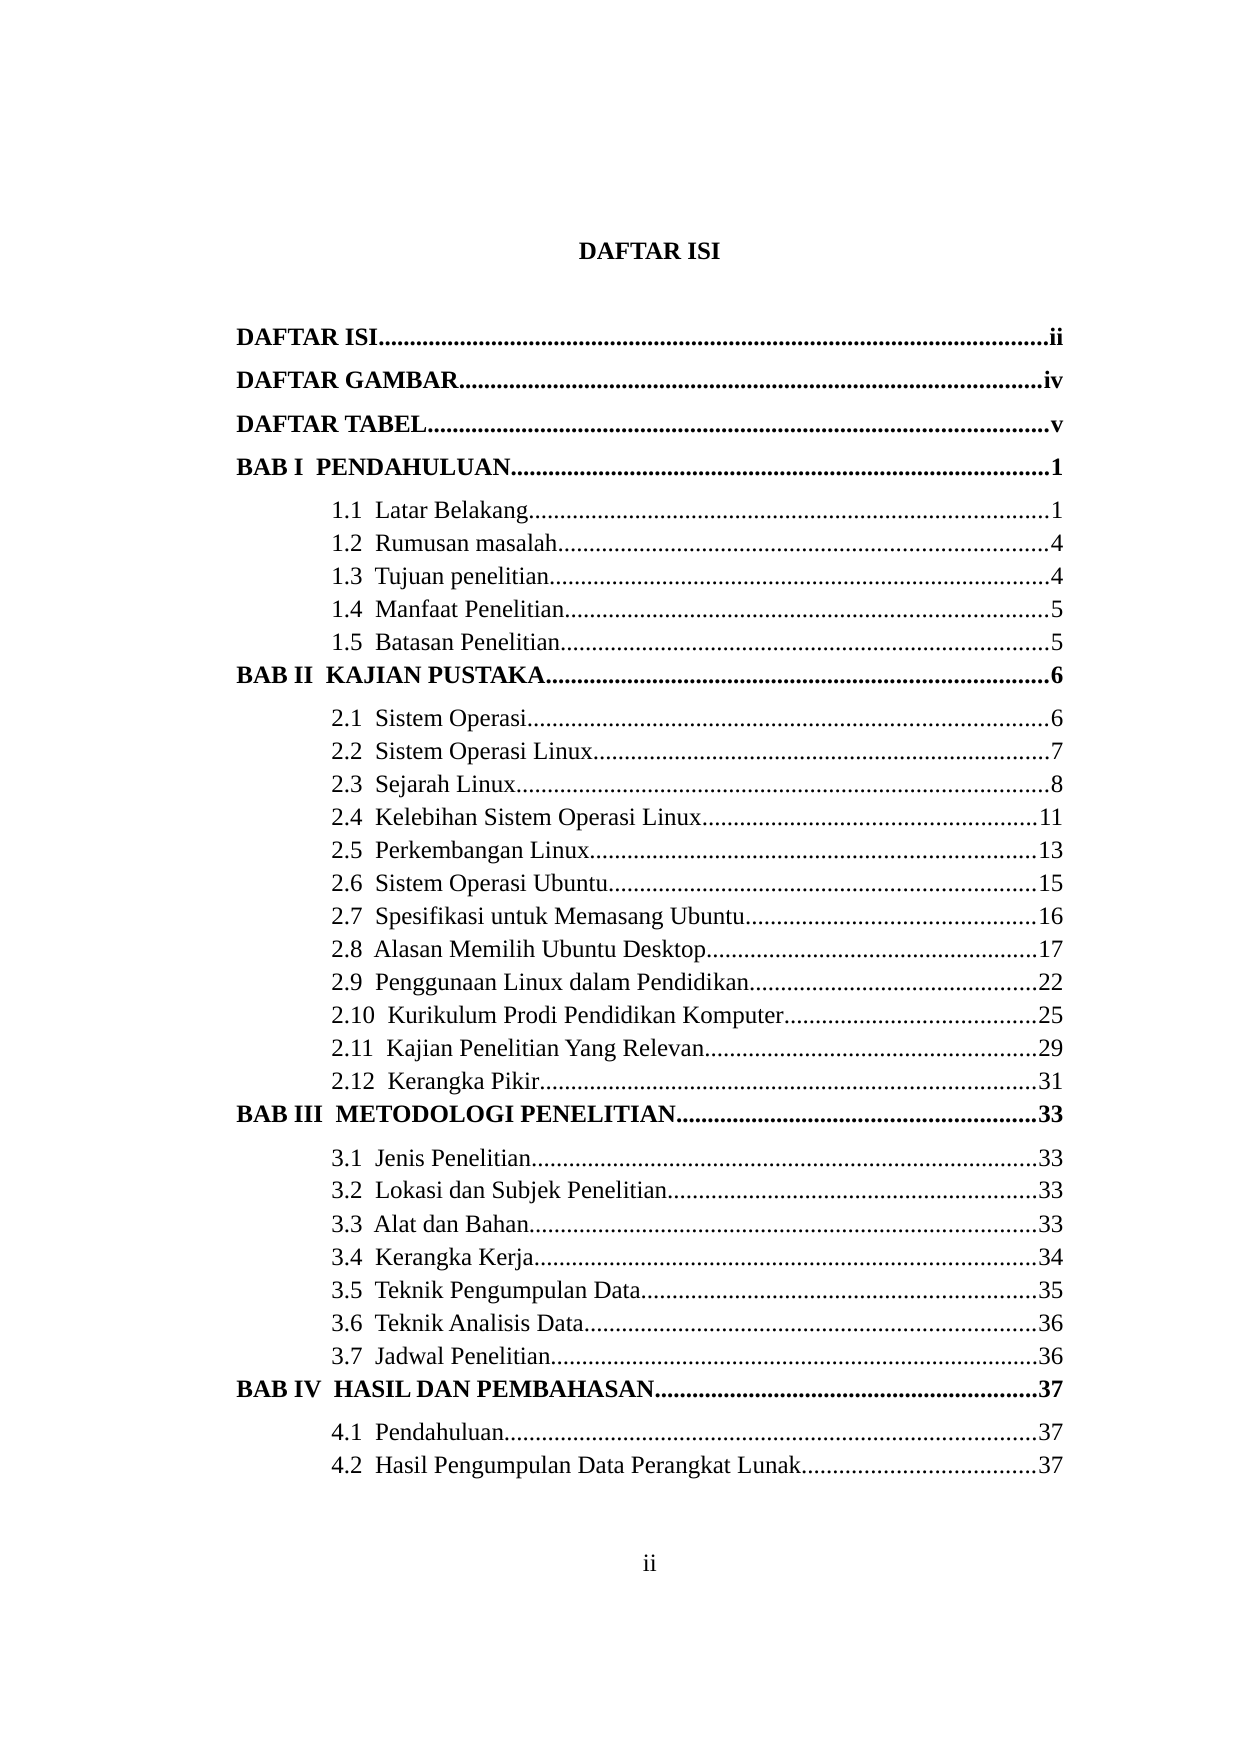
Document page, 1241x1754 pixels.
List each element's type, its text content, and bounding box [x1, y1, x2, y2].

text 2.9 Penggunaan Linux dalam Pendidikan 22 [325, 967, 1063, 996]
text 2.1 Sistem Operasi 6 [325, 703, 1063, 732]
text 3.6 Teknik Analisis Data 36 [325, 1308, 1063, 1336]
text 2.3 Sejarah Linux 8 [325, 769, 1063, 798]
text 3.2 Lokasi dan Subjek Penelitian 33 [325, 1176, 1063, 1204]
text DAFTAR GAMBAR iv [236, 366, 1063, 394]
text 2.10 Kurikulum Prodi Pendidikan Komputer 25 [325, 1000, 1063, 1029]
text 1.3 Tujuan penelitian 4 [325, 561, 1063, 590]
text 4.2 Hasil Pengumpulan Data Perangkat Lunak 37 [325, 1450, 1063, 1479]
text BAB I PENDAHULUAN 1 [236, 452, 1063, 481]
text BAB II KAJIAN PUSTAKA 6 [236, 660, 1063, 689]
text 2.8 Alasan Memilih Ubuntu Desktop 17 [325, 934, 1063, 963]
text BAB IV HASIL DAN PEMBAHASAN 37 [236, 1374, 1063, 1402]
text DAFTAR ISI ii [236, 322, 1063, 351]
subtitle DAFTAR ISI [236, 236, 1063, 265]
text 2.4 Kelebihan Sistem Operasi Linux 11 [325, 802, 1063, 831]
text 1.4 Manfaat Penelitian 5 [325, 594, 1063, 623]
text 3.1 Jenis Penelitian 33 [325, 1143, 1063, 1171]
text 3.7 Jadwal Penelitian 36 [325, 1341, 1063, 1369]
text 2.7 Spesifikasi untuk Memasang Ubuntu 16 [325, 901, 1063, 930]
text 4.1 Pendahuluan 37 [325, 1417, 1063, 1446]
text 2.2 Sistem Operasi Linux 7 [325, 736, 1063, 765]
text 1.2 Rumusan masalah 4 [325, 528, 1063, 557]
text 1.1 Latar Belakang 1 [325, 495, 1063, 524]
text 2.11 Kajian Penelitian Yang Relevan 29 [325, 1033, 1063, 1062]
text BAB III METODOLOGI PENELITIAN 33 [236, 1099, 1063, 1128]
text 2.5 Perkembangan Linux 13 [325, 835, 1063, 864]
text 3.4 Kerangka Kerja 34 [325, 1242, 1063, 1270]
text 3.5 Teknik Pengumpulan Data 35 [325, 1275, 1063, 1303]
text 2.6 Sistem Operasi Ubuntu 15 [325, 868, 1063, 897]
text DAFTAR TABEL v [236, 409, 1063, 437]
text 1.5 Batasan Penelitian 5 [325, 627, 1063, 656]
text 3.3 Alat dan Bahan 33 [325, 1209, 1063, 1237]
text 2.12 Kerangka Pikir 31 [325, 1066, 1063, 1095]
